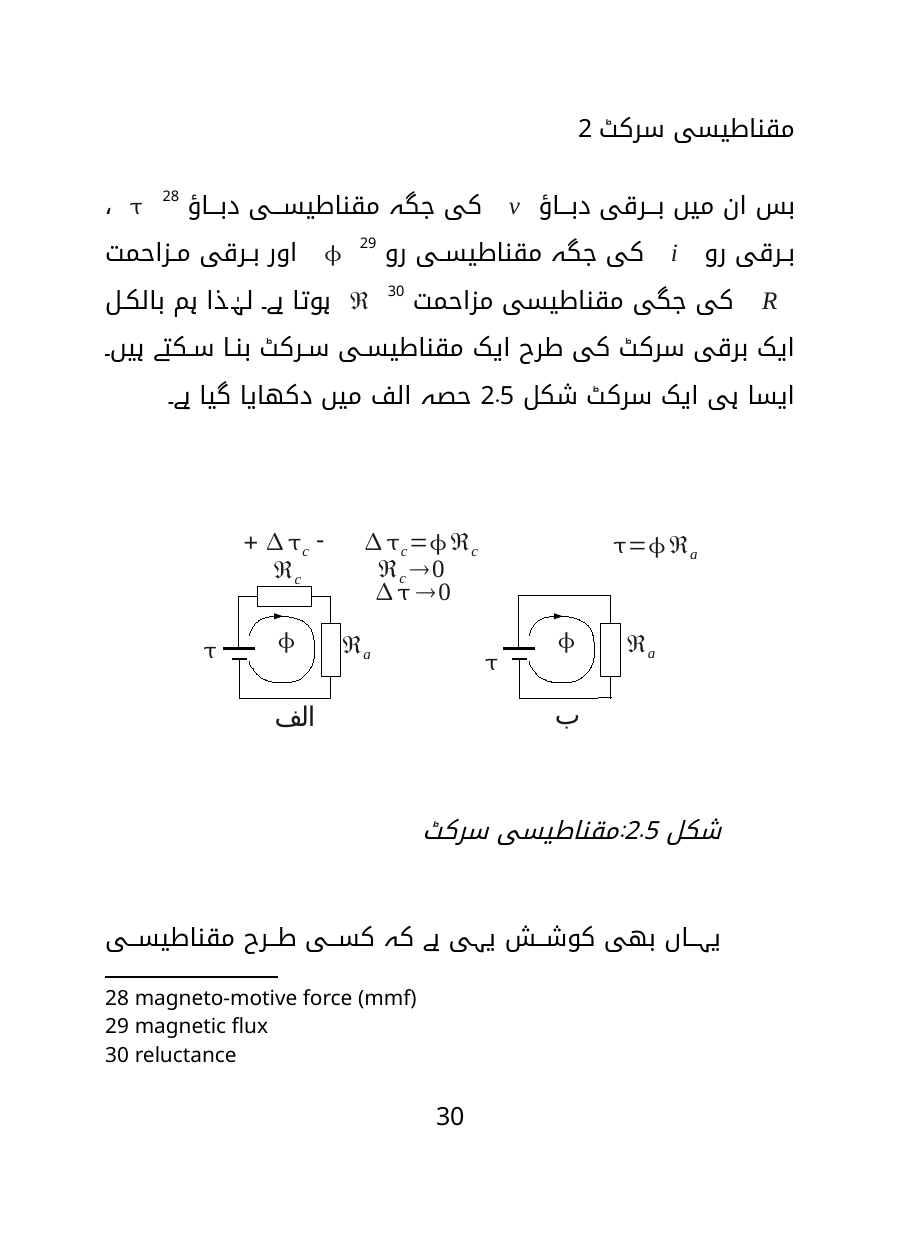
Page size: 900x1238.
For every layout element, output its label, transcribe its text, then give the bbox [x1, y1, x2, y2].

text یہاں بھی کوشش یہی ہے کہ کسی طرح مقناطیسی دباؤ کو بغیر کم کئے مقناطیسی مزاحمتتک پہنچایا جائے۔ یہاں بھی اگرکو نظرانداز کرنا ممکن ہو تو ہمیں شکل 2.5 حصہ ب ملتا ہے جس میں مقناطیسی رو کو، بالکل اُہم کے قانون کی طرح، مساوات سے حل کیا جا سکتا ہے۔ یعنی [105, 914, 795, 962]
text reluctance [105, 1040, 795, 1068]
text مقناطیسی سرکٹ بالکل برقی سرکٹ کی طرح ہوتے ہیں۔ بس ان میں برقی دباؤ کی جگہ مقناطیسی دباؤ ، برقی رو کی جگہ مقناطیسی رو اور برقی مزاحمت کی جگی مقناطیسی مزاحمت ہوتا ہے۔ لہٰذا ہم بالکل ایک برقی سرکٹ کی طرح ایک مقناطیسی سرکٹ بنا سکتے ہیں۔ ایسا ہی ایک سرکٹ شکل 2.5 حصہ الف میں دکھایا گیا ہے۔ [105, 182, 795, 419]
text شکل 2.5:مقناطیسی سرکٹ [179, 491, 721, 854]
text magneto-motive force (mmf) [105, 983, 795, 1012]
text magnetic flux [105, 1012, 795, 1040]
